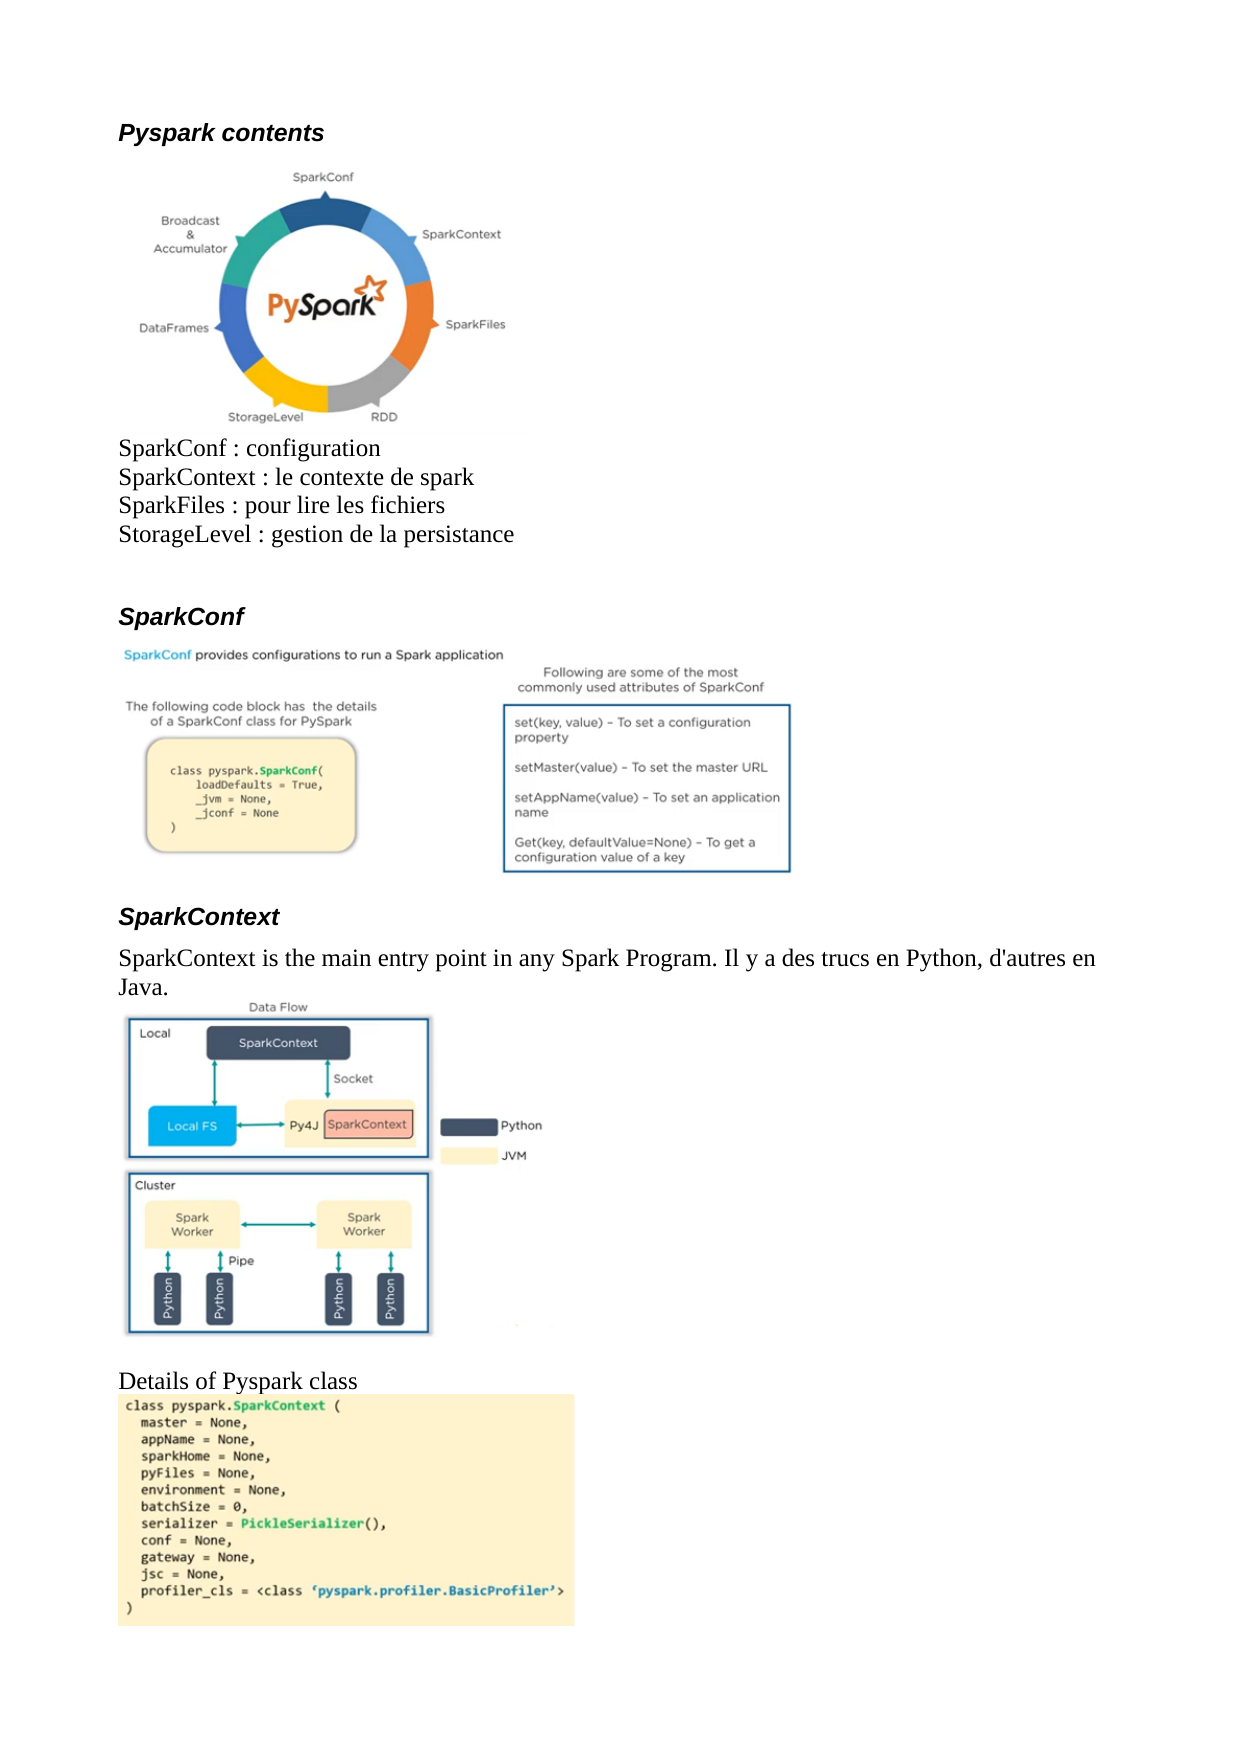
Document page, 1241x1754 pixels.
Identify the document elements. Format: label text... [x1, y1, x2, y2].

subtitle Pyspark contents [118, 118, 1122, 147]
picture [118, 1000, 555, 1338]
text SparkContext : le contexte de spark [118, 462, 1122, 491]
picture [118, 1394, 575, 1626]
text SparkConf : configuration [118, 433, 1122, 462]
text Details of Pyspark class [118, 1366, 1122, 1395]
picture [118, 159, 529, 434]
picture [118, 642, 802, 878]
text SparkFiles : pour lire les fichiers [118, 491, 1122, 519]
subtitle SparkContext [118, 902, 1122, 931]
subtitle SparkConf [118, 602, 1122, 630]
text StorageLevel : gestion de la persistance [118, 519, 1122, 548]
text SparkContext is the main entry point in any Spark Program. Il y a des trucs en Python, d'autres en Java. [118, 943, 1122, 1001]
